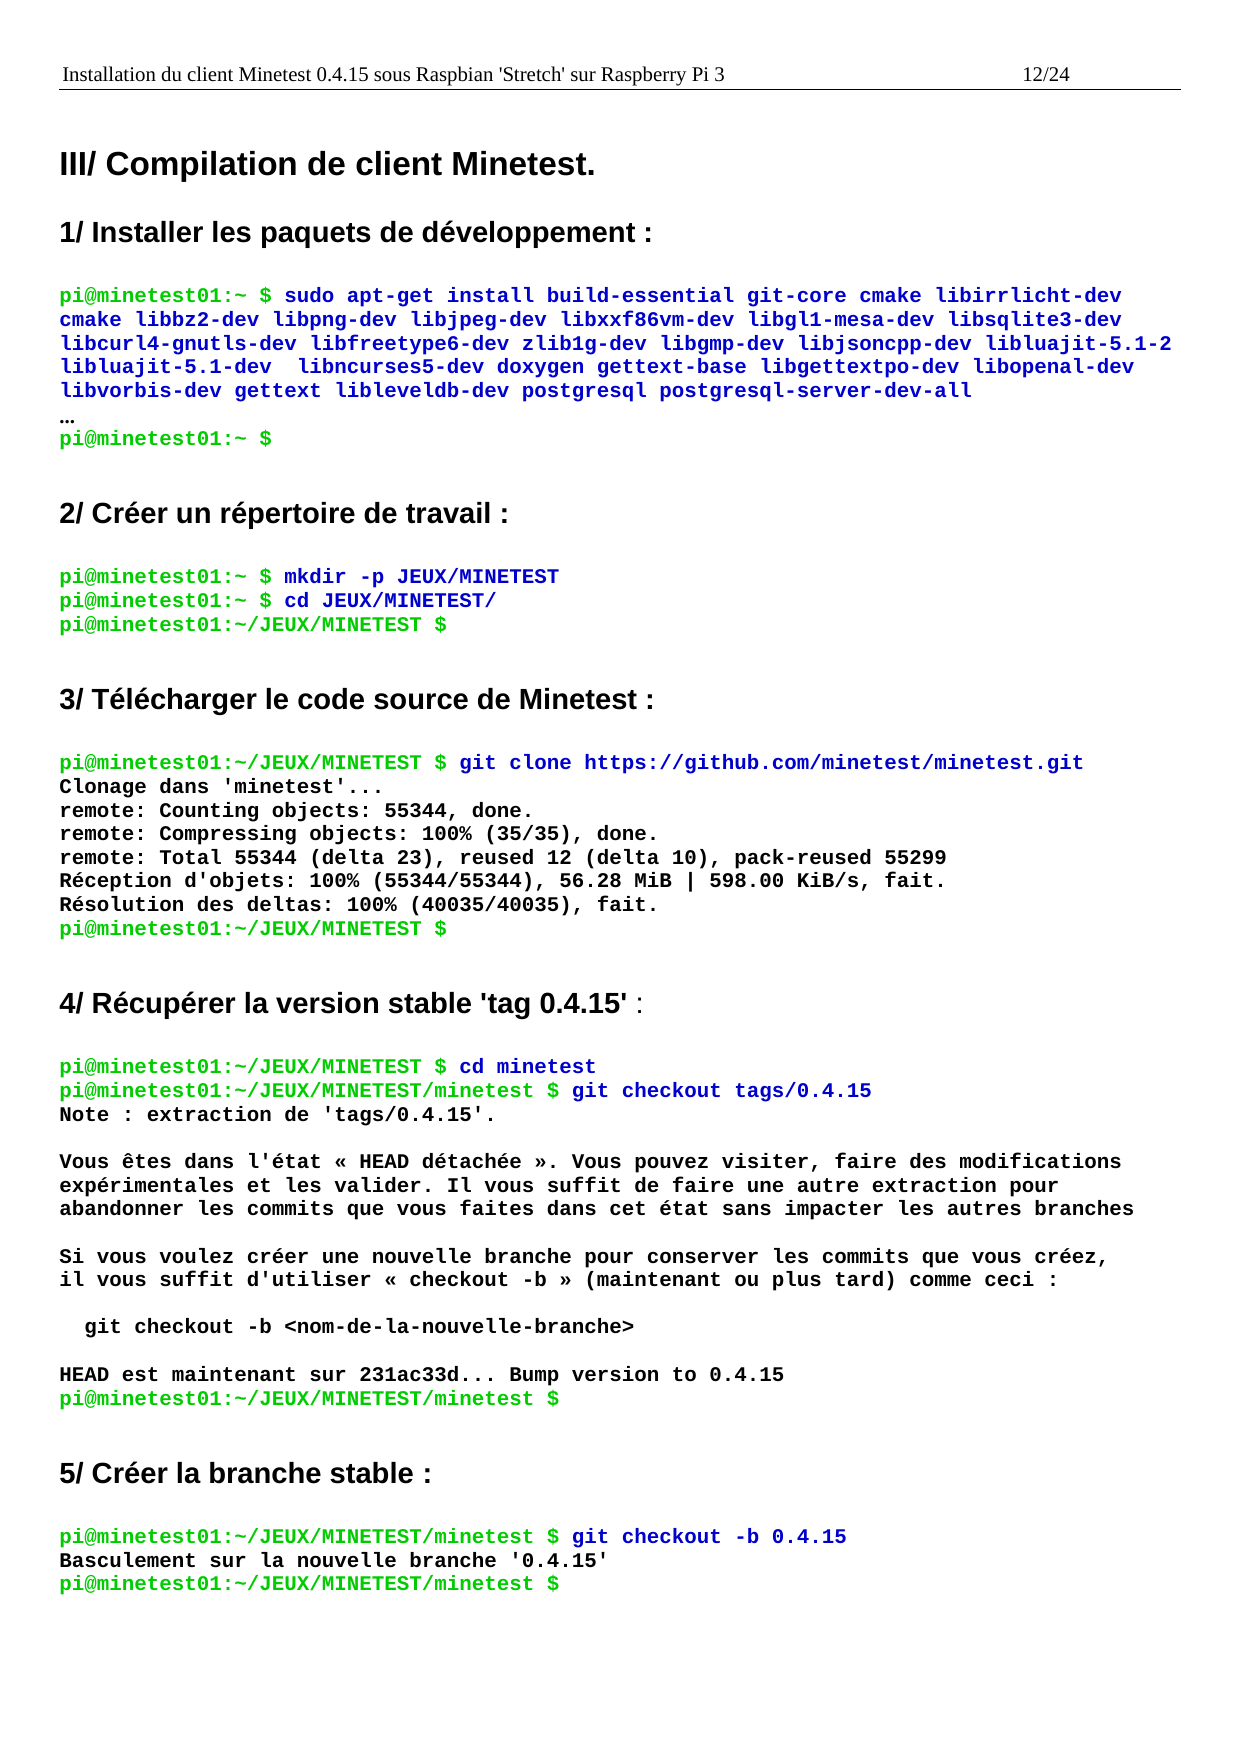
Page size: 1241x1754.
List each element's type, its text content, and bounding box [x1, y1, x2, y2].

text Vous êtes dans l'état « HEAD détachée ». Vous pouvez visiter, faire des modifications [59, 1151, 1181, 1175]
text pi@minetest01:~ $ sudo apt-get install build-essential git-core cmake libirrlicht-dev cmake libbz2-dev libpng-dev libjpeg-dev libxxf86vm-dev libgl1-mesa-dev libsqlite3-dev libcurl4-gnutls-dev libfreetype6-dev zlib1g-dev libgmp-dev libjsoncpp-dev libluajit-5.1-2 libluajit-5.1-dev libncurses5-dev doxygen gettext-base libgettextpo-dev libopenal-dev libvorbis-dev gettext libleveldb-dev postgresql postgresql-server-dev-all [59, 285, 1181, 404]
text remote: Total 55344 (delta 23), reused 12 (delta 10), pack-reused 55299 [59, 847, 1181, 871]
text pi@minetest01:~/JEUX/MINETEST/minetest $ git checkout tags/0.4.15 [59, 1080, 1181, 1104]
text il vous suffit d'utiliser « checkout -b » (maintenant ou plus tard) comme ceci : [59, 1269, 1181, 1293]
text git checkout -b <nom-de-la-nouvelle-branche> [59, 1317, 1181, 1340]
text Note : extraction de 'tags/0.4.15'. [59, 1104, 1181, 1127]
text pi@minetest01:~ $ cd JEUX/MINETEST/ [59, 590, 1181, 614]
text pi@minetest01:~/JEUX/MINETEST $ [59, 918, 1181, 941]
text pi@minetest01:~/JEUX/MINETEST $ [59, 614, 1181, 637]
text remote: Compressing objects: 100% (35/35), done. [59, 823, 1181, 847]
text Résolution des deltas: 100% (40035/40035), fait. [59, 894, 1181, 918]
subtitle 5/ Créer la branche stable : [59, 1456, 1181, 1489]
text Basculement sur la nouvelle branche '0.4.15' [59, 1550, 1181, 1573]
text pi@minetest01:~/JEUX/MINETEST/minetest $ [59, 1387, 1181, 1411]
text pi@minetest01:~/JEUX/MINETEST/minetest $ git checkout -b 0.4.15 [59, 1526, 1181, 1550]
subtitle 2/ Créer un répertoire de travail : [59, 496, 1181, 530]
text Réception d'objets: 100% (55344/55344), 56.28 MiB | 598.00 KiB/s, fait. [59, 871, 1181, 894]
text expérimentales et les valider. Il vous suffit de faire une autre extraction pour [59, 1175, 1181, 1198]
subtitle III/ Compilation de client Minetest. [59, 143, 1181, 182]
text pi@minetest01:~/JEUX/MINETEST/minetest $ [59, 1573, 1181, 1597]
text HEAD est maintenant sur 231ac33d... Bump version to 0.4.15 [59, 1364, 1181, 1387]
text abandonner les commits que vous faites dans cet état sans impacter les autres branches [59, 1198, 1181, 1222]
text Si vous voulez créer une nouvelle branche pour conserver les commits que vous créez, [59, 1246, 1181, 1269]
text pi@minetest01:~ $ [59, 428, 1181, 451]
subtitle 3/ Télécharger le code source de Minetest : [59, 682, 1181, 716]
text pi@minetest01:~/JEUX/MINETEST $ git clone https://github.com/minetest/minetest.git [59, 752, 1181, 776]
subtitle 4/ Récupérer la version stable 'tag 0.4.15' : [59, 986, 1181, 1020]
text ... [59, 404, 1181, 428]
subtitle 1/ Installer les paquets de développement : [59, 215, 1181, 249]
text Clonage dans 'minetest'... [59, 776, 1181, 799]
text pi@minetest01:~ $ mkdir -p JEUX/MINETEST [59, 566, 1181, 590]
text pi@minetest01:~/JEUX/MINETEST $ cd minetest [59, 1056, 1181, 1080]
text remote: Counting objects: 55344, done. [59, 799, 1181, 823]
